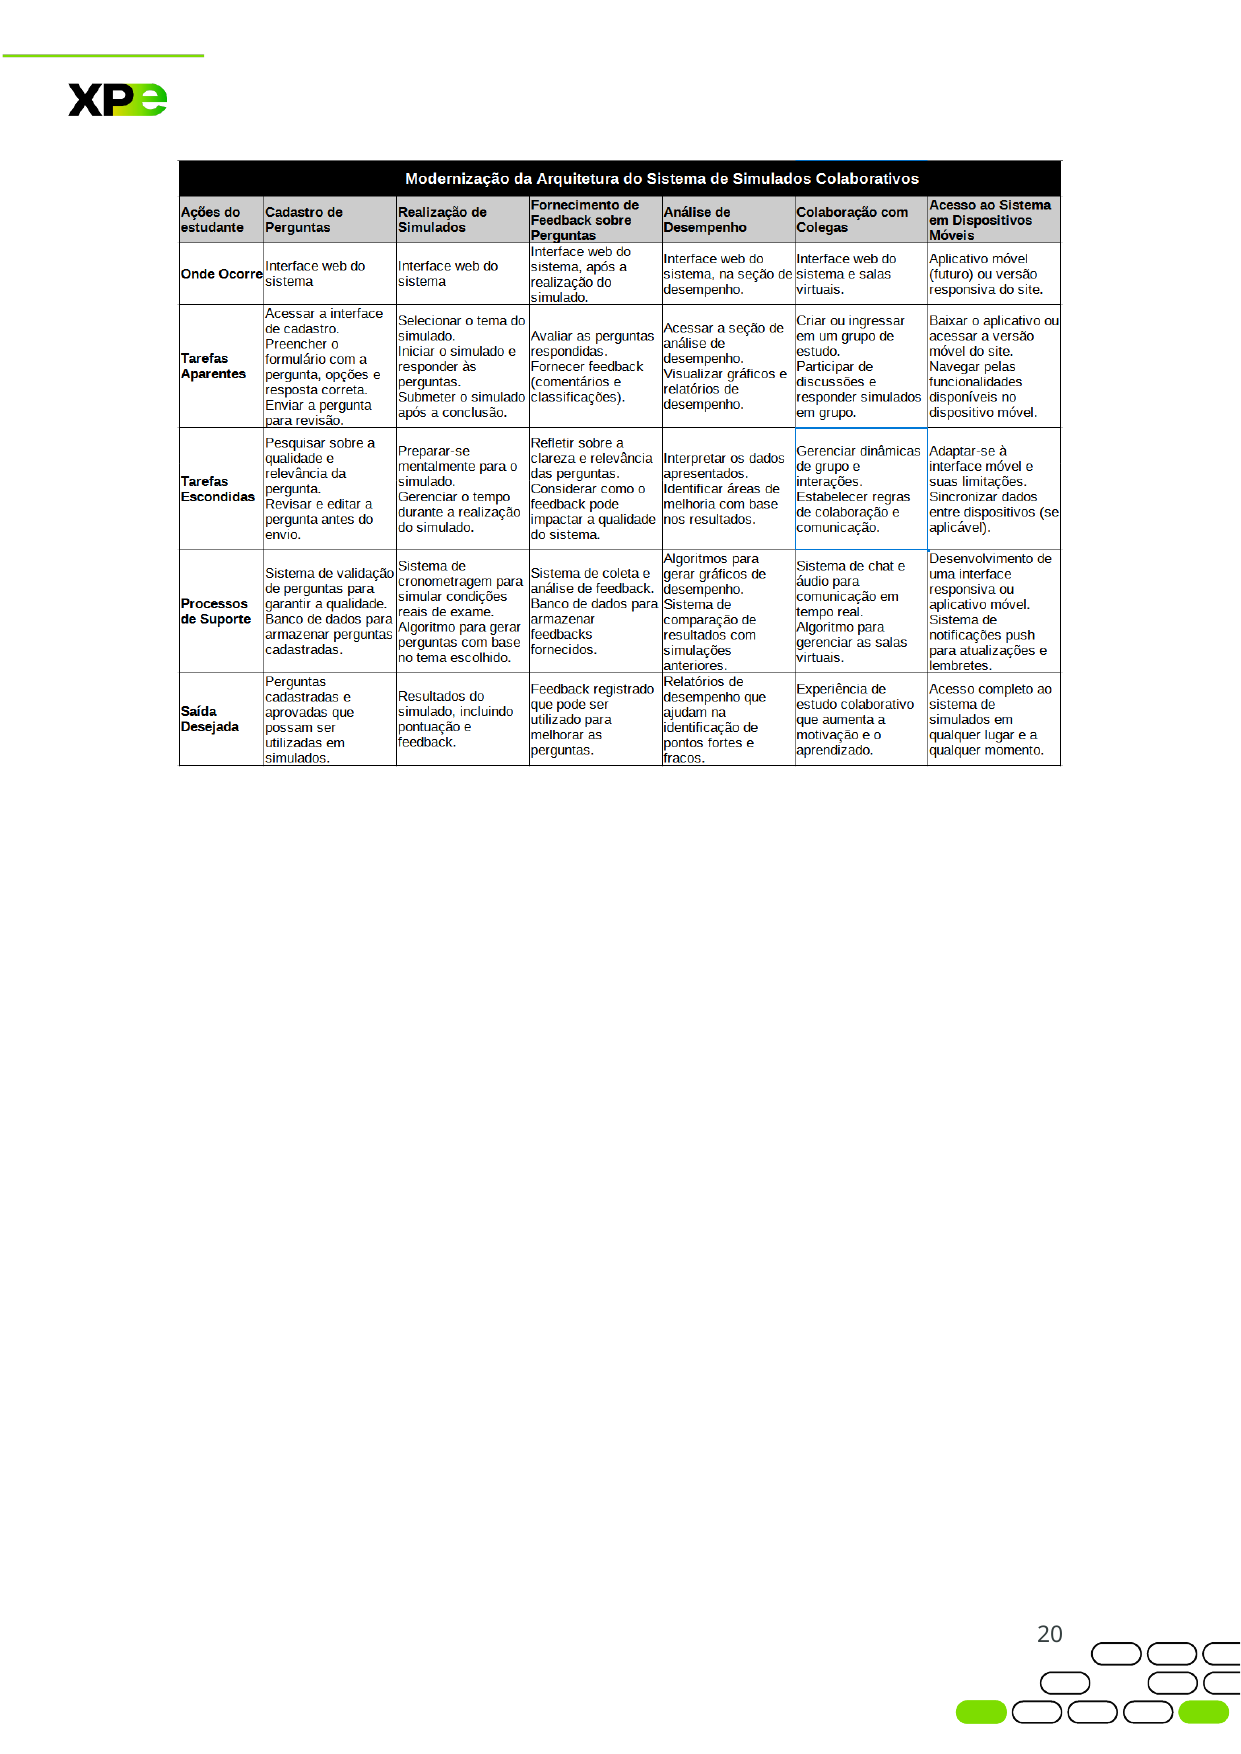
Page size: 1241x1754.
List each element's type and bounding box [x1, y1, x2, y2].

picture [955, 1642, 1241, 1724]
picture [2, 51, 205, 148]
picture [177, 160, 1063, 767]
